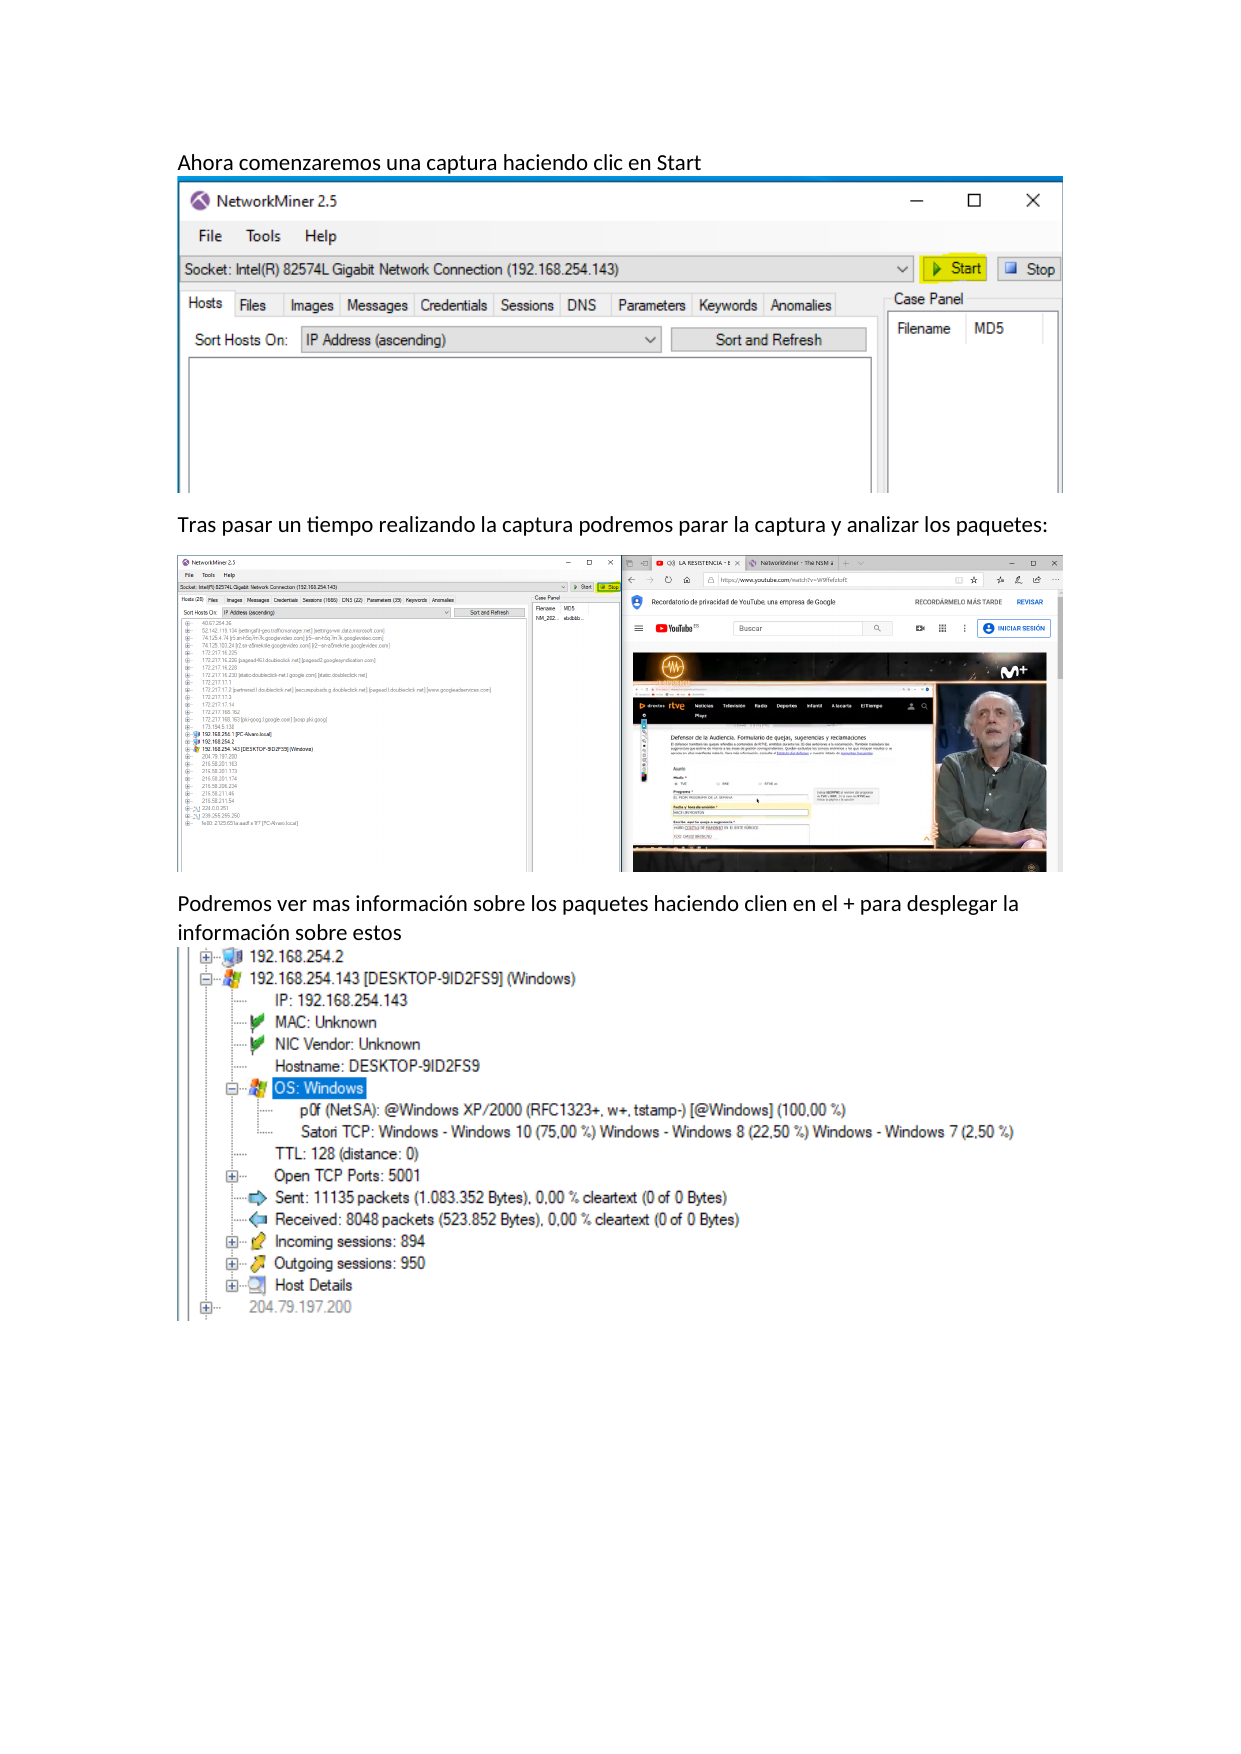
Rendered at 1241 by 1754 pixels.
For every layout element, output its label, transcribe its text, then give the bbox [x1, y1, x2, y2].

text Podremos ver mas información sobre los paquetes haciendo clien en el + para desplegar la información sobre estos [177, 889, 1063, 947]
text Ahora comenzaremos una captura haciendo clic en Start [177, 148, 1063, 176]
text Tras pasar un tiempo realizando la captura podremos parar la captura y analizar los paquetes: [177, 510, 1063, 538]
